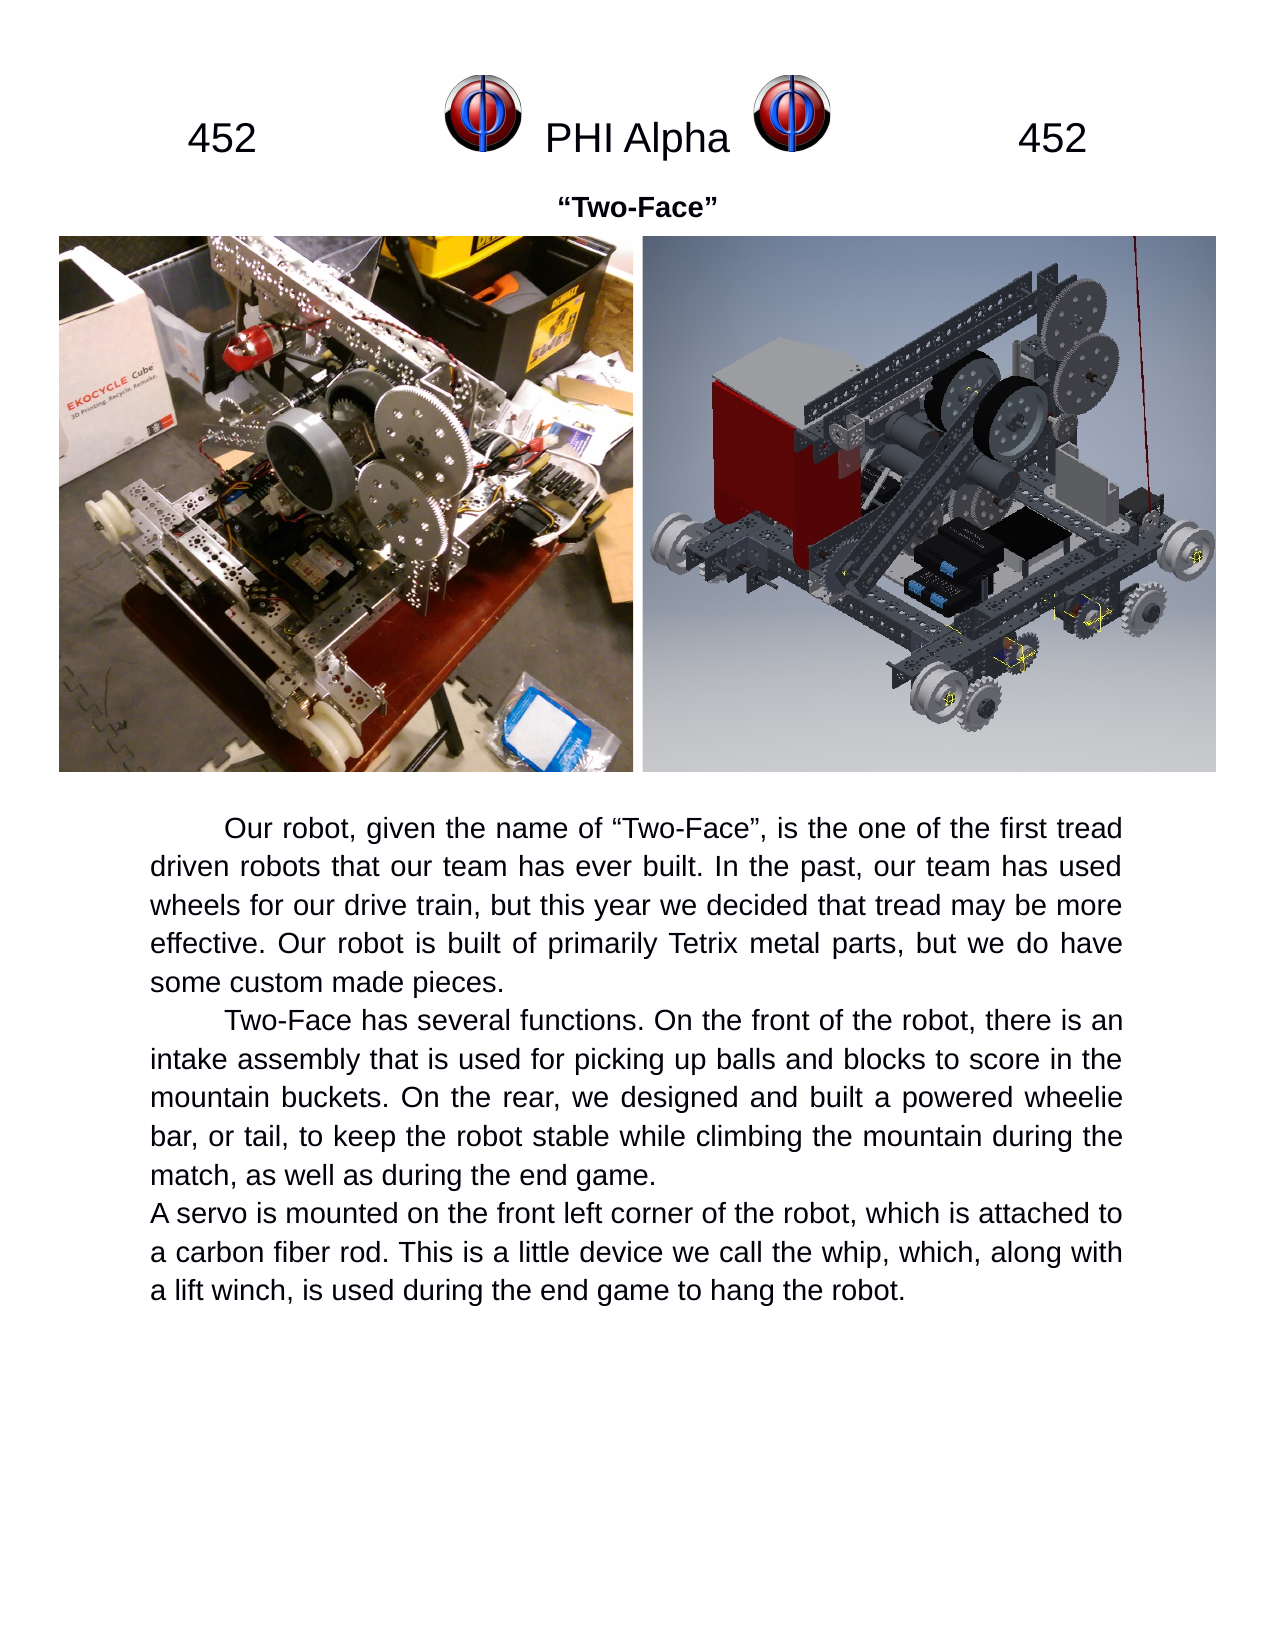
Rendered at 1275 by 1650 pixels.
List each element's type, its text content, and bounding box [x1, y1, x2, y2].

picture [444, 75, 522, 152]
text “Two-Face” [150, 190, 1125, 224]
text A servo is mounted on the front left corner of the robot, which is attached to a carbon fiber rod. This is a little device we call the whip, which, along with a lift winch, is used during the end game to hang the robot. [150, 1196, 1125, 1307]
picture [642, 236, 1216, 772]
picture [753, 75, 831, 152]
text Two-Face has several functions. On the front of the robot, there is an intake assembly that is used for picking up balls and blocks to score in the mountain buckets. On the rear, we designed and built a powered wheelie bar, or tail, to keep the robot stable while climbing the mountain during the match, as well as during the end game. [150, 1003, 1125, 1191]
text Our robot, given the name of “Two-Face”, is the one of the first tread driven robots that our team has ever built. In the past, our team has used wheels for our drive train, but this year we decided that tread may be more effective. Our robot is built of primarily Tetrix metal parts, but we do have some custom made pieces. [150, 811, 1125, 998]
picture [103, 236, 634, 772]
